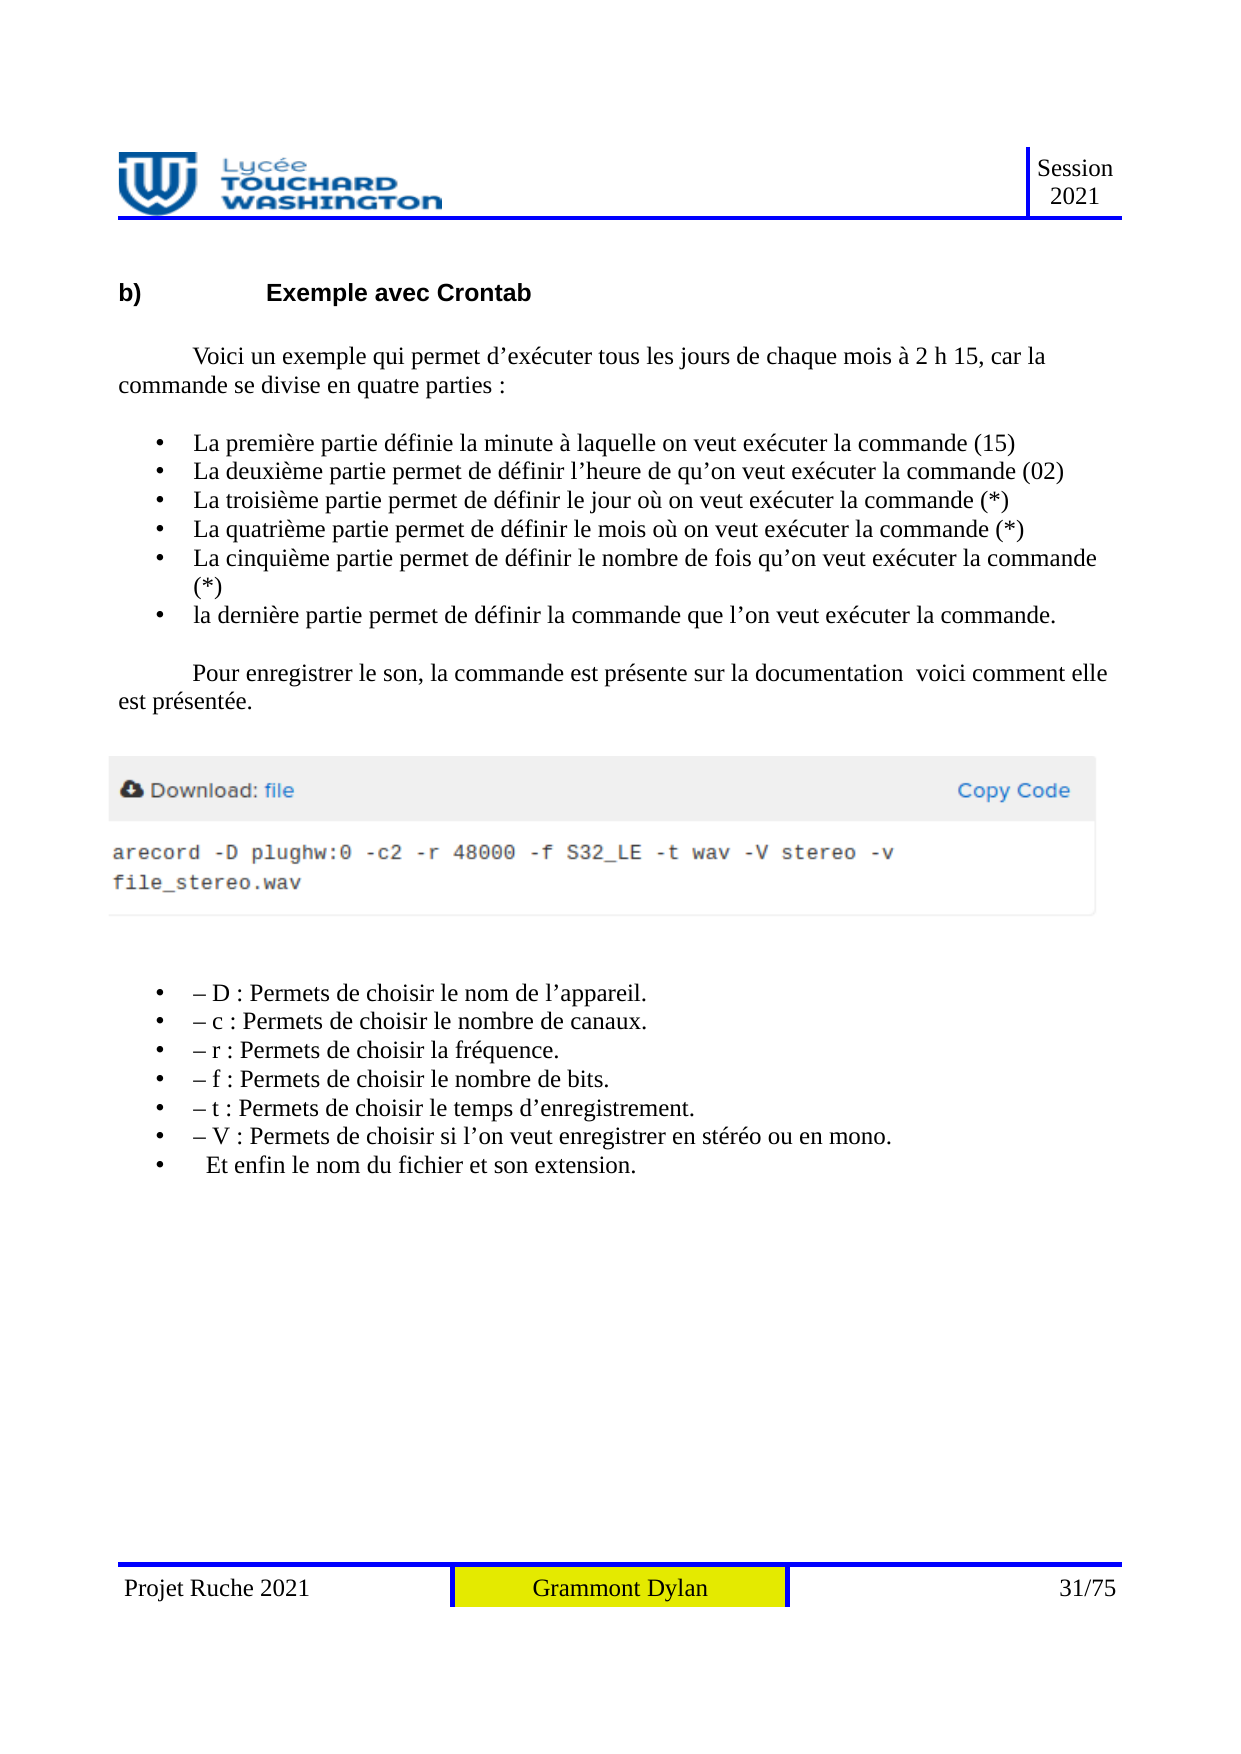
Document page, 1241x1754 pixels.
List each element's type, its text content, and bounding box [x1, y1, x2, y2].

picture [108, 756, 1101, 921]
list La cinquième partie permet de définir le nombre de fois qu’on veut exécuter la commande (*) [156, 543, 1122, 600]
text Voici un exemple qui permet d’exécuter tous les jours de chaque mois à 2 h 15, car la commande se divise en quatre parties : [118, 341, 1122, 399]
picture [118, 152, 442, 216]
list Et enfin le nom du fichier et son extension. [156, 1150, 1122, 1179]
list La première partie définie la minute à laquelle on veut exécuter la commande (15) [156, 428, 1122, 456]
list – f : Permets de choisir le nombre de bits. [156, 1064, 1122, 1093]
list la dernière partie permet de définir la commande que l’on veut exécuter la commande. [156, 600, 1122, 629]
list La deuxième partie permet de définir l’heure de qu’on veut exécuter la commande (02) [156, 456, 1122, 485]
list – r : Permets de choisir la fréquence. [156, 1035, 1122, 1064]
text Pour enregistrer le son, la commande est présente sur la documentation voici comment elle est présentée. [118, 658, 1122, 715]
list – V : Permets de choisir si l’on veut enregistrer en stéréo ou en mono. [156, 1121, 1122, 1150]
list – t : Permets de choisir le temps d’enregistrement. [156, 1093, 1122, 1121]
subtitle Exemple avec Crontab [118, 278, 1122, 306]
list La quatrième partie permet de définir le mois où on veut exécuter la commande (*) [156, 514, 1122, 543]
list – c : Permets de choisir le nombre de canaux. [156, 1006, 1122, 1035]
list – D : Permets de choisir le nom de l’appareil. [156, 978, 1122, 1006]
list La troisième partie permet de définir le jour où on veut exécuter la commande (*) [156, 485, 1122, 514]
